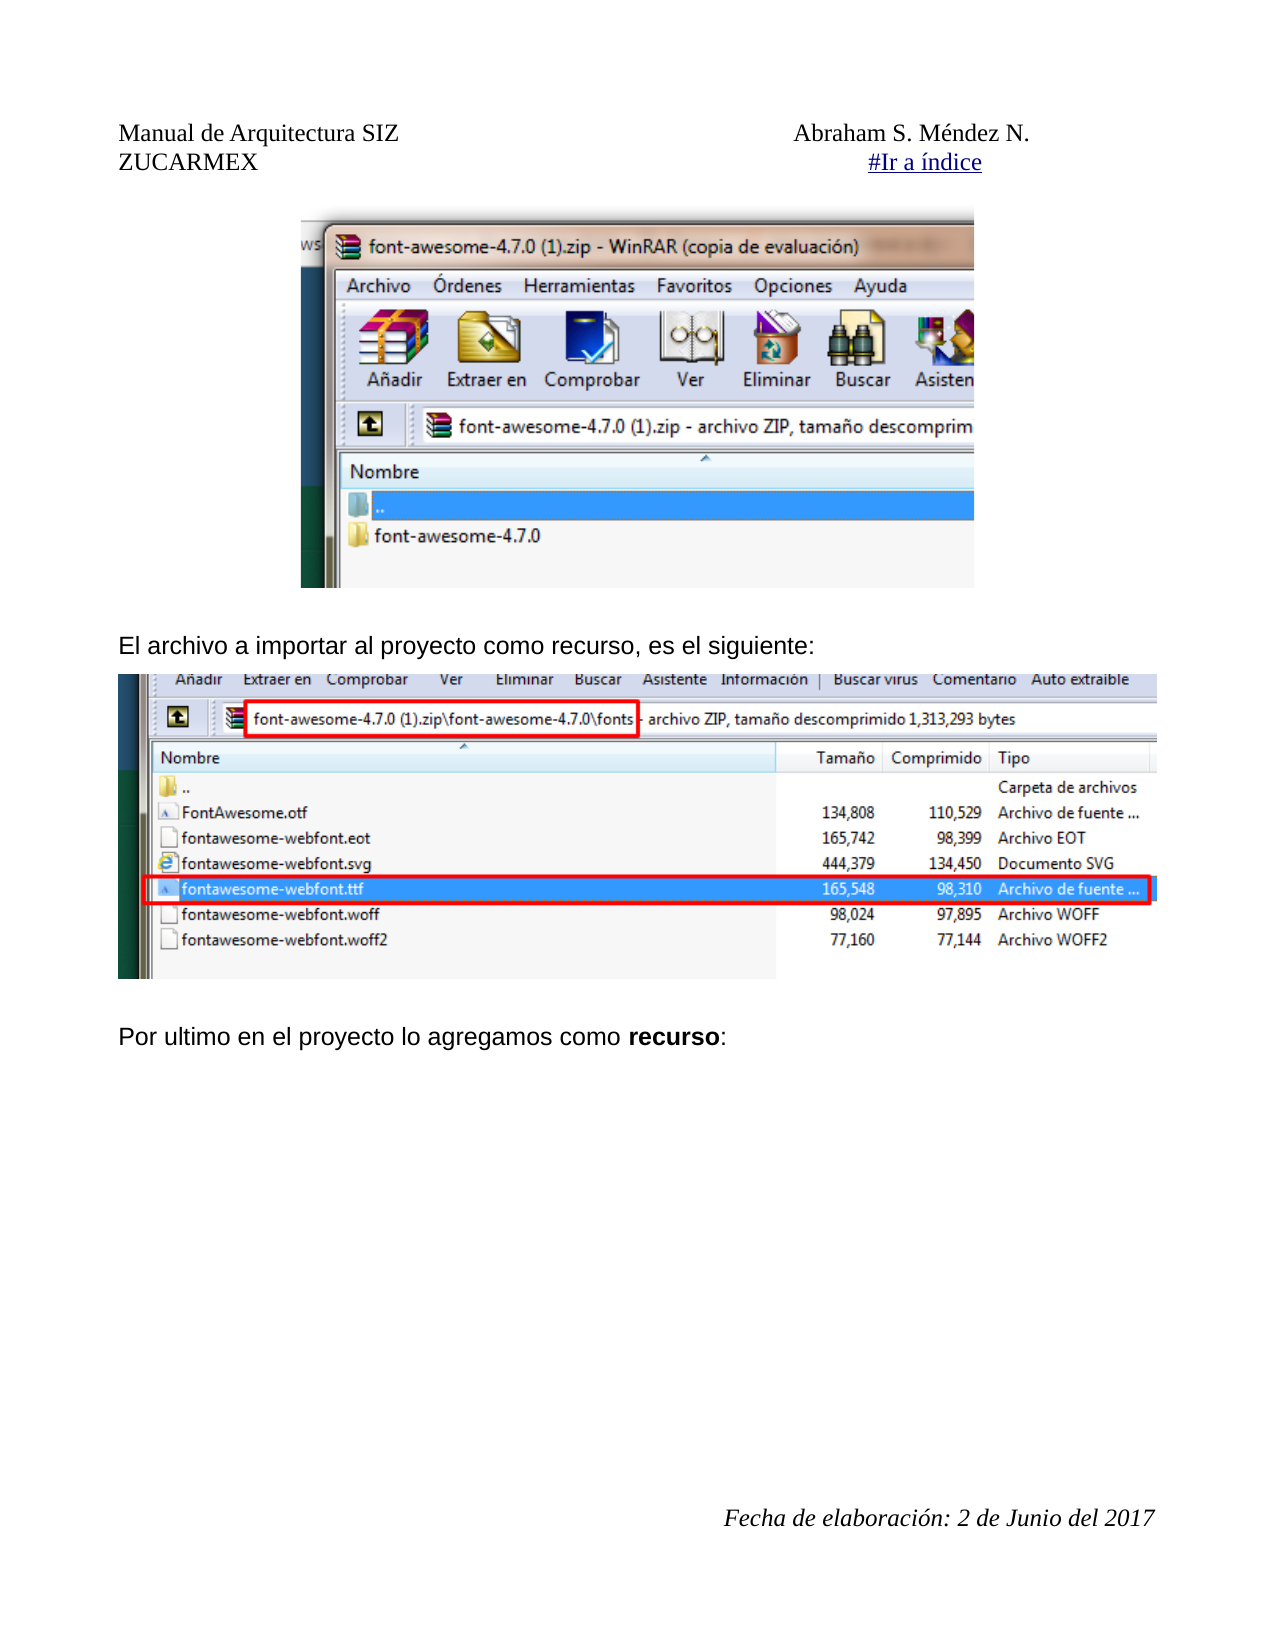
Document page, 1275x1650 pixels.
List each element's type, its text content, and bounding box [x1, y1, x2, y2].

text Por ultimo en el proyecto lo agregamos como recurso: [118, 1022, 1157, 1051]
picture [300, 205, 975, 588]
text El archivo a importar al proyecto como recurso, es el siguiente: [118, 631, 1157, 660]
picture [118, 674, 1157, 979]
